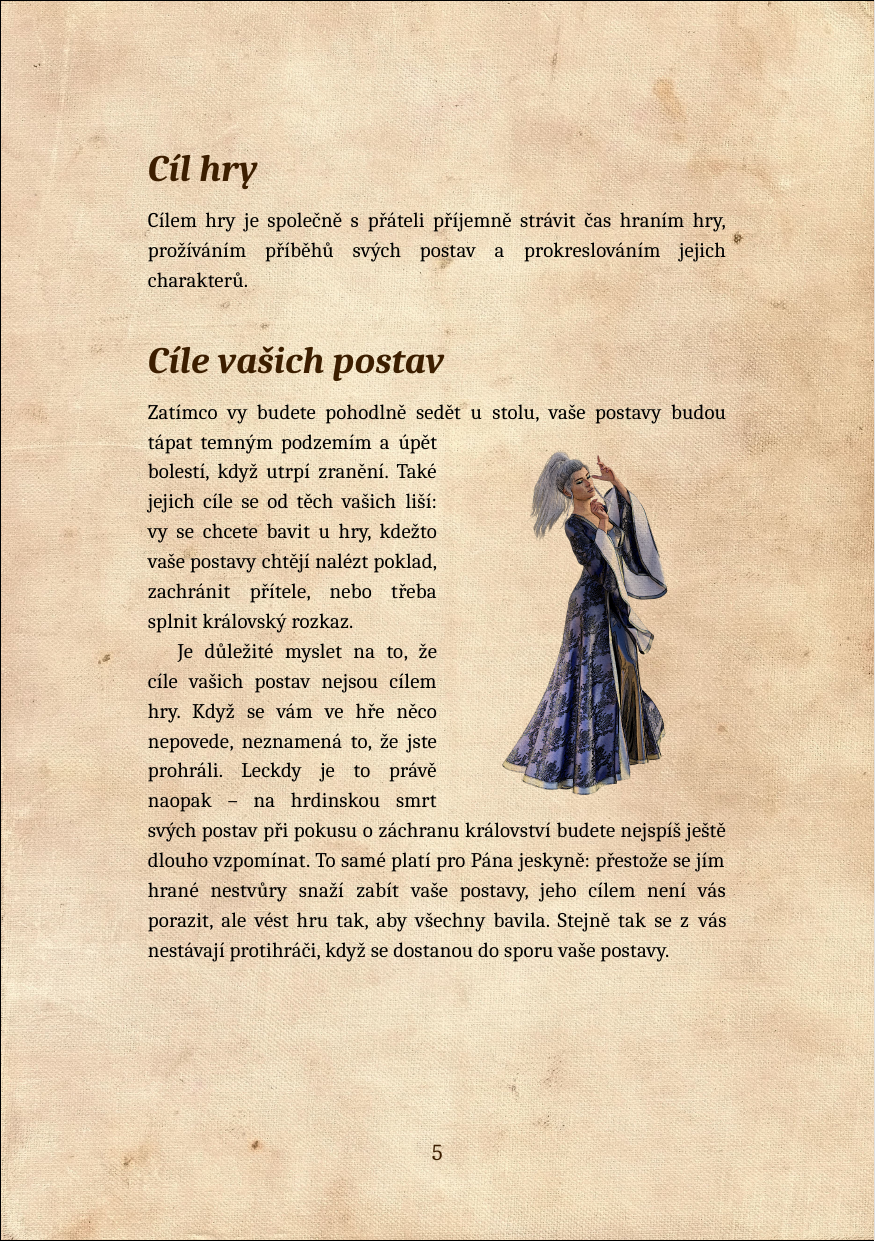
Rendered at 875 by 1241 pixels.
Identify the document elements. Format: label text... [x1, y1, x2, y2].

picture [1, 1, 874, 1240]
subtitle Cíle vašich postav [148, 339, 726, 383]
subtitle Cíl hry [148, 148, 726, 191]
text Cílem hry je společně s⁠ přáteli příjemně strávit čas hraním hry, prožíváním příběhů svých postav a⁠ prokreslováním jejich charakterů. [148, 208, 726, 292]
text Zatímco vy budete pohodlně sedět u⁠ stolu, vaše postavy budou tápat temným podzemím a⁠ úpět bolestí, když utrpí zranění. Také jejich cíle se od těch vašich liší: vy se chcete bavit u⁠ hry, kdežto vaše postavy chtějí nalézt poklad, zachránit přítele, nebo třeba splnit královský rozkaz. Je důležité myslet na to, že cíle vašich postav nejsou cílem hry. Když se vám ve hře něco nepovede, neznamená to, že jste prohráli. Leckdy je to právě naopak – na hrdinskou smrt svých postav při pokusu o⁠ záchranu království budete nejspíš ještě dlouho vzpomínat. To samé platí pro Pána jeskyně: přestože se jím hrané nestvůry snaží zabít vaše postavy, jeho cílem není vás porazit, ale vést hru tak, aby všechny bavila. Stejně tak se z⁠ vás nestávají protihráči, když se dostanou do sporu vaše postavy. [148, 400, 726, 962]
